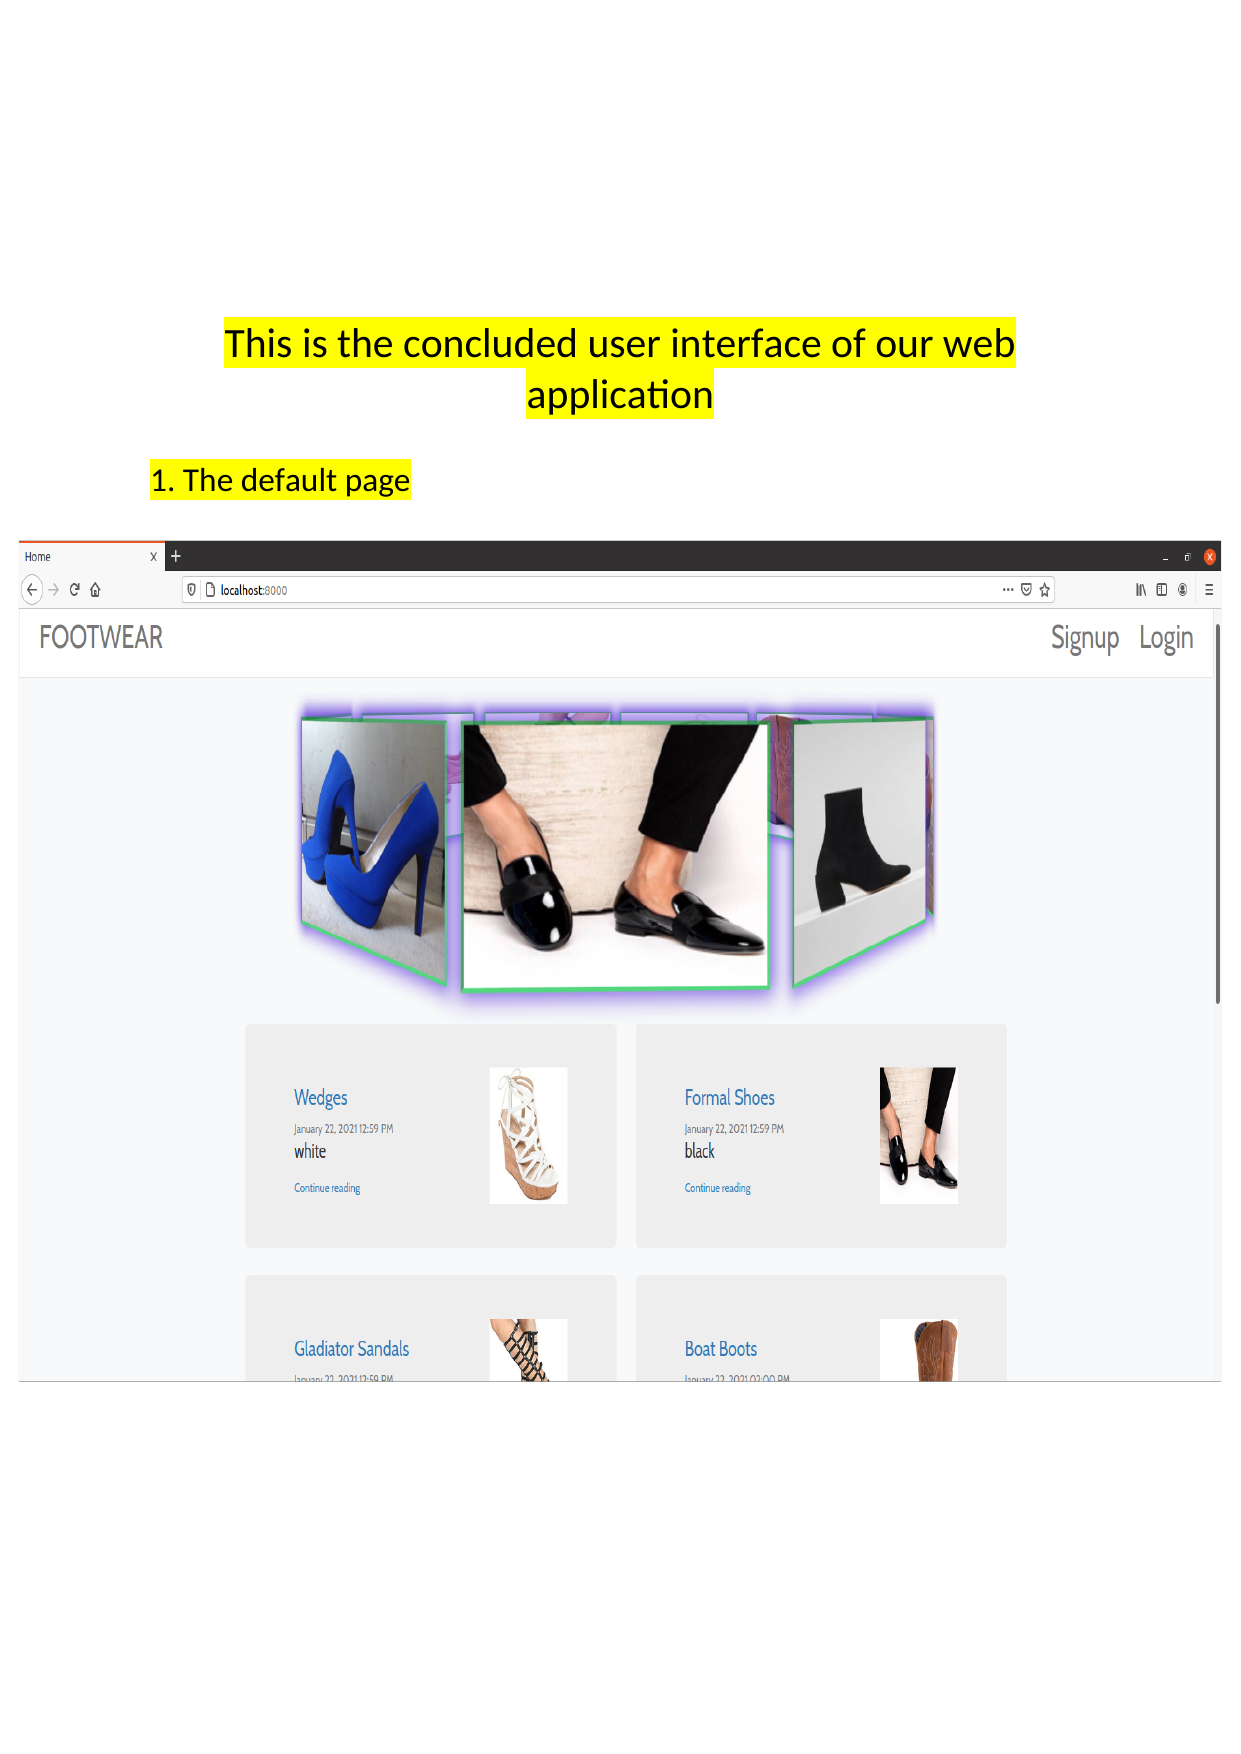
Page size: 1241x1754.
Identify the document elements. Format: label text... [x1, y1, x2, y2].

list This is the concluded user interface of our web application [150, 317, 1090, 419]
list 1. The default page [150, 459, 1090, 500]
picture [18, 540, 1222, 1382]
